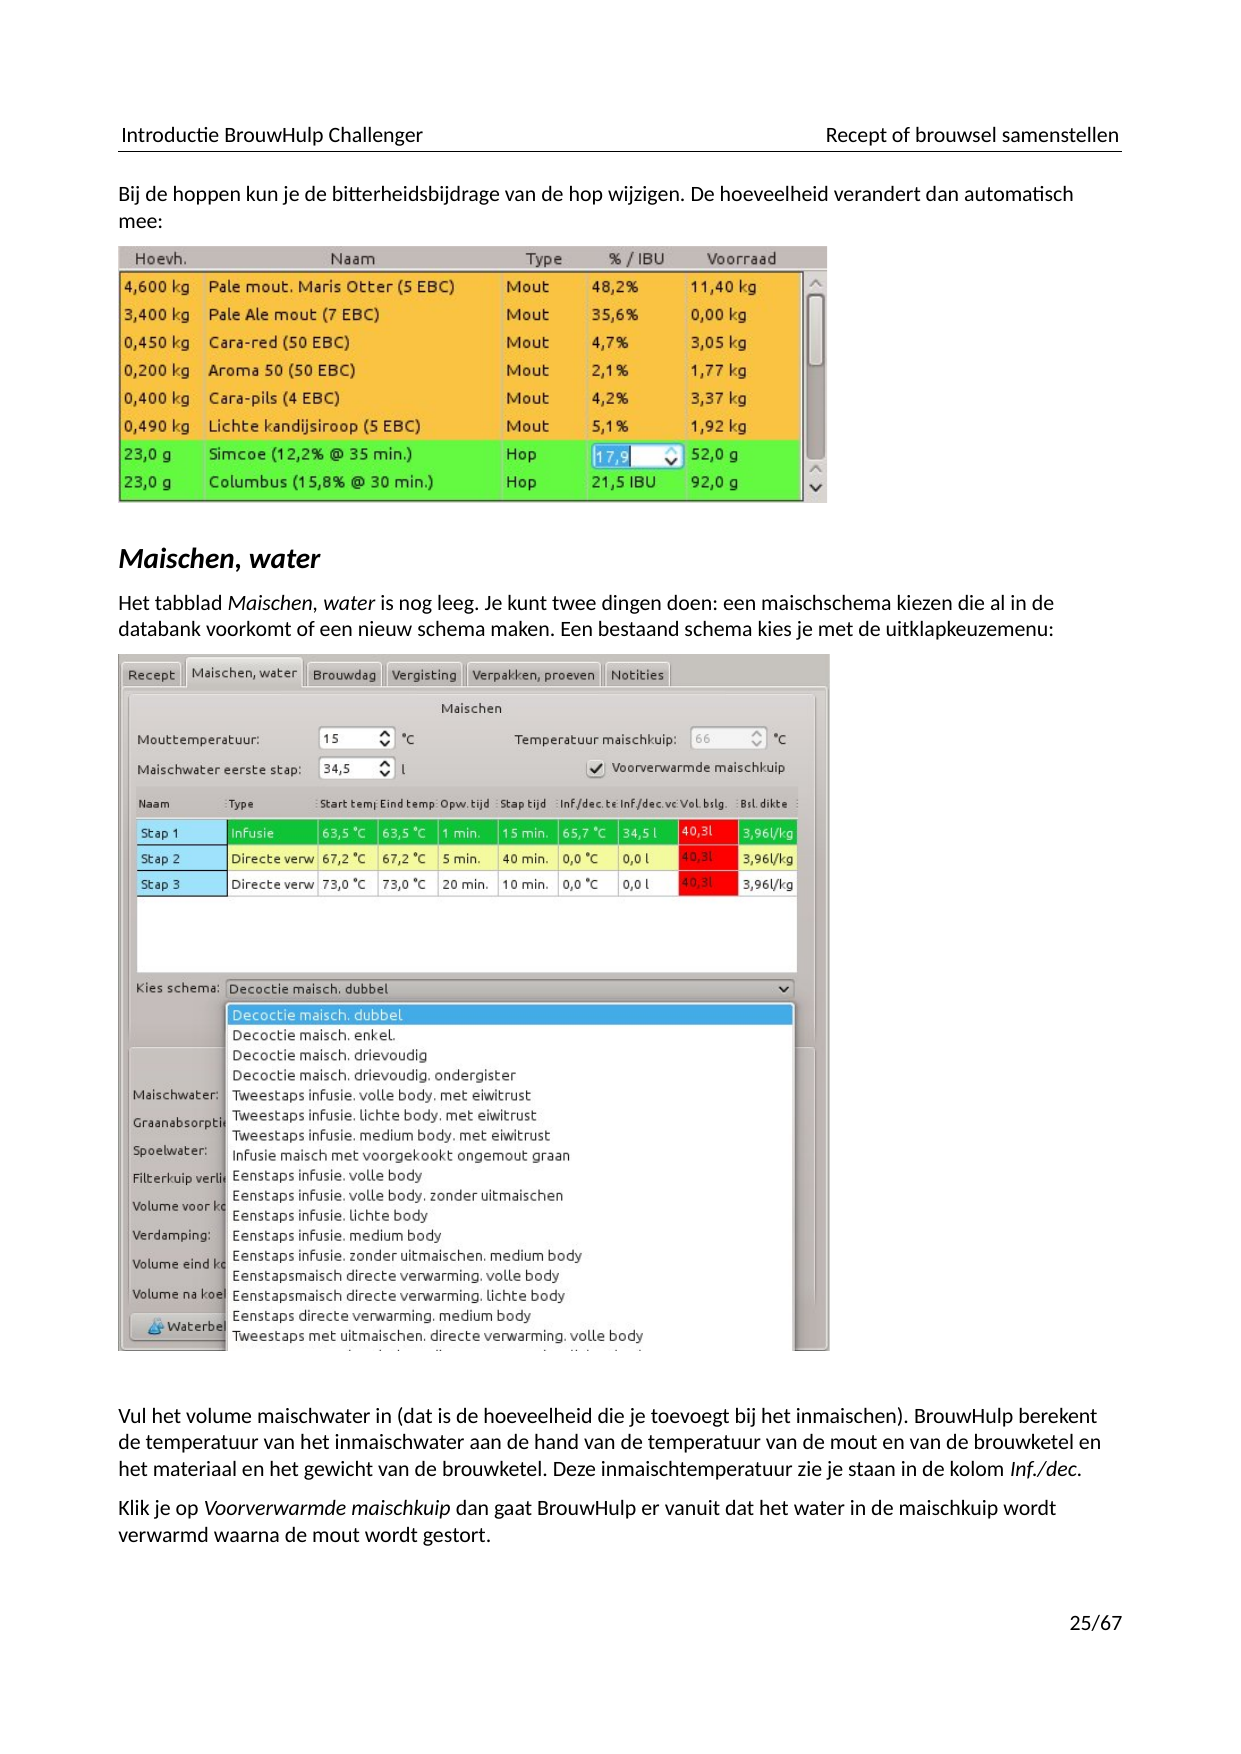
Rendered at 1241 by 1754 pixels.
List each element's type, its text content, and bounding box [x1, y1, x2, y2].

text Bij de hoppen kun je de bitterheidsbijdrage van de hop wijzigen. De hoeveelheid verandert dan automatisch mee: [118, 180, 1122, 233]
text Het tabblad Maischen, water is nog leeg. Je kunt twee dingen doen: een maischschema kiezen die al in de databank voorkomt of een nieuw schema maken. Een bestaand schema kies je met de uitklapkeuzemenu: [118, 589, 1122, 642]
text Vul het volume maischwater in (dat is de hoeveelheid die je toevoegt bij het inmaischen). BrouwHulp berekent de temperatuur van het inmaischwater aan de hand van de temperatuur van de mout en van de brouwketel en het materiaal en het gewicht van de brouwketel. Deze inmaischtemperatuur zie je staan in de kolom Inf./dec. [118, 1402, 1122, 1482]
subtitle Maischen, water [118, 541, 1122, 576]
picture [118, 246, 828, 503]
picture [118, 654, 831, 1351]
text Klik je op Voorverwarmde maischkuip dan gaat BrouwHulp er vanuit dat het water in de maischkuip wordt verwarmd waarna de mout wordt gestort. [118, 1494, 1122, 1548]
